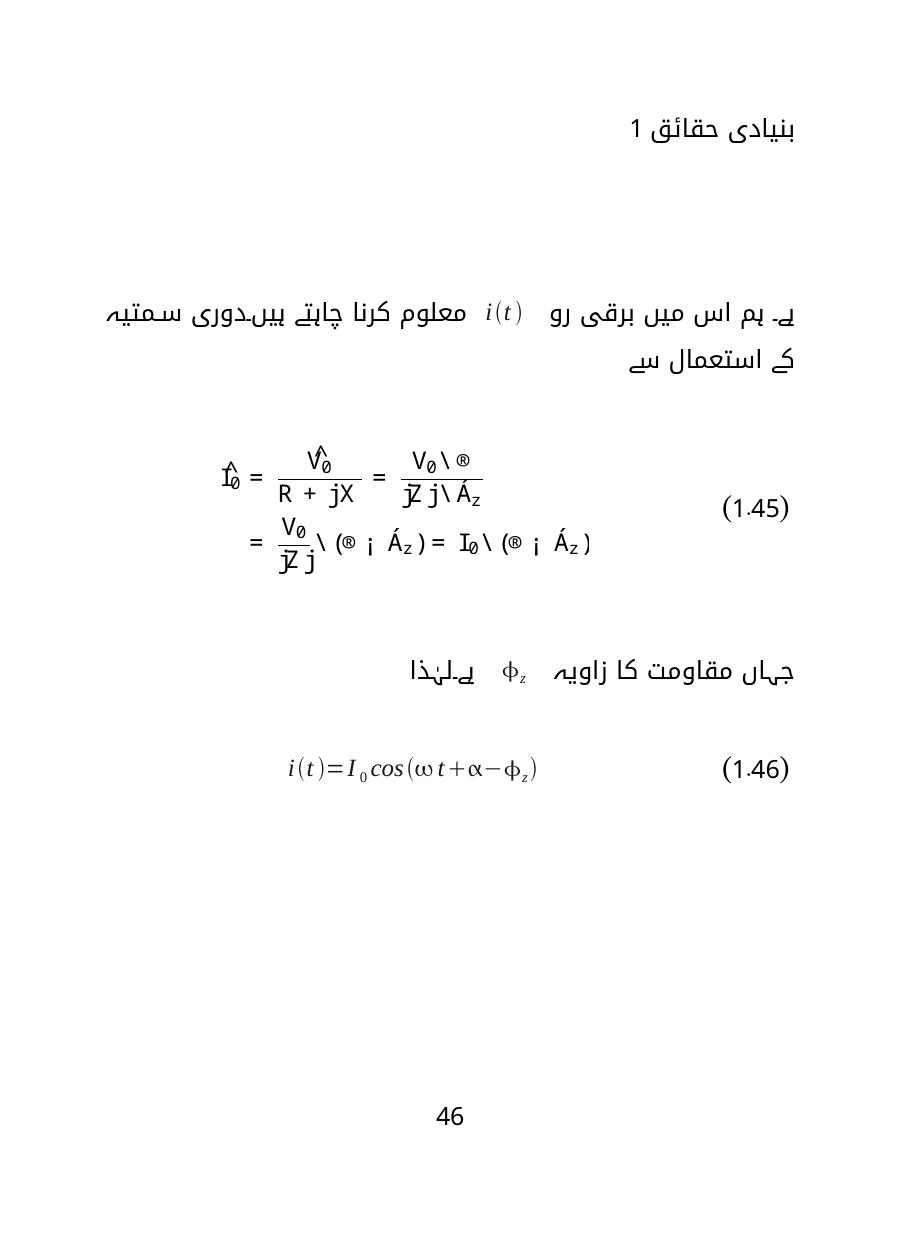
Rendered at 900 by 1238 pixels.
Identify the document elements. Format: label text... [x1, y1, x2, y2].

table_header (1.46) [713, 741, 795, 812]
text جہاں مقاومت کا زاویہ ہے۔لہٰذا [105, 647, 795, 694]
text ہے۔ ہم اس میں برقی رو معلوم کرنا چاہتے ہیں۔دوری سمتیہ کے استعمال سے [105, 289, 795, 384]
table_header (1.45) [711, 430, 795, 601]
table_header [105, 741, 713, 812]
table_header [105, 430, 711, 601]
